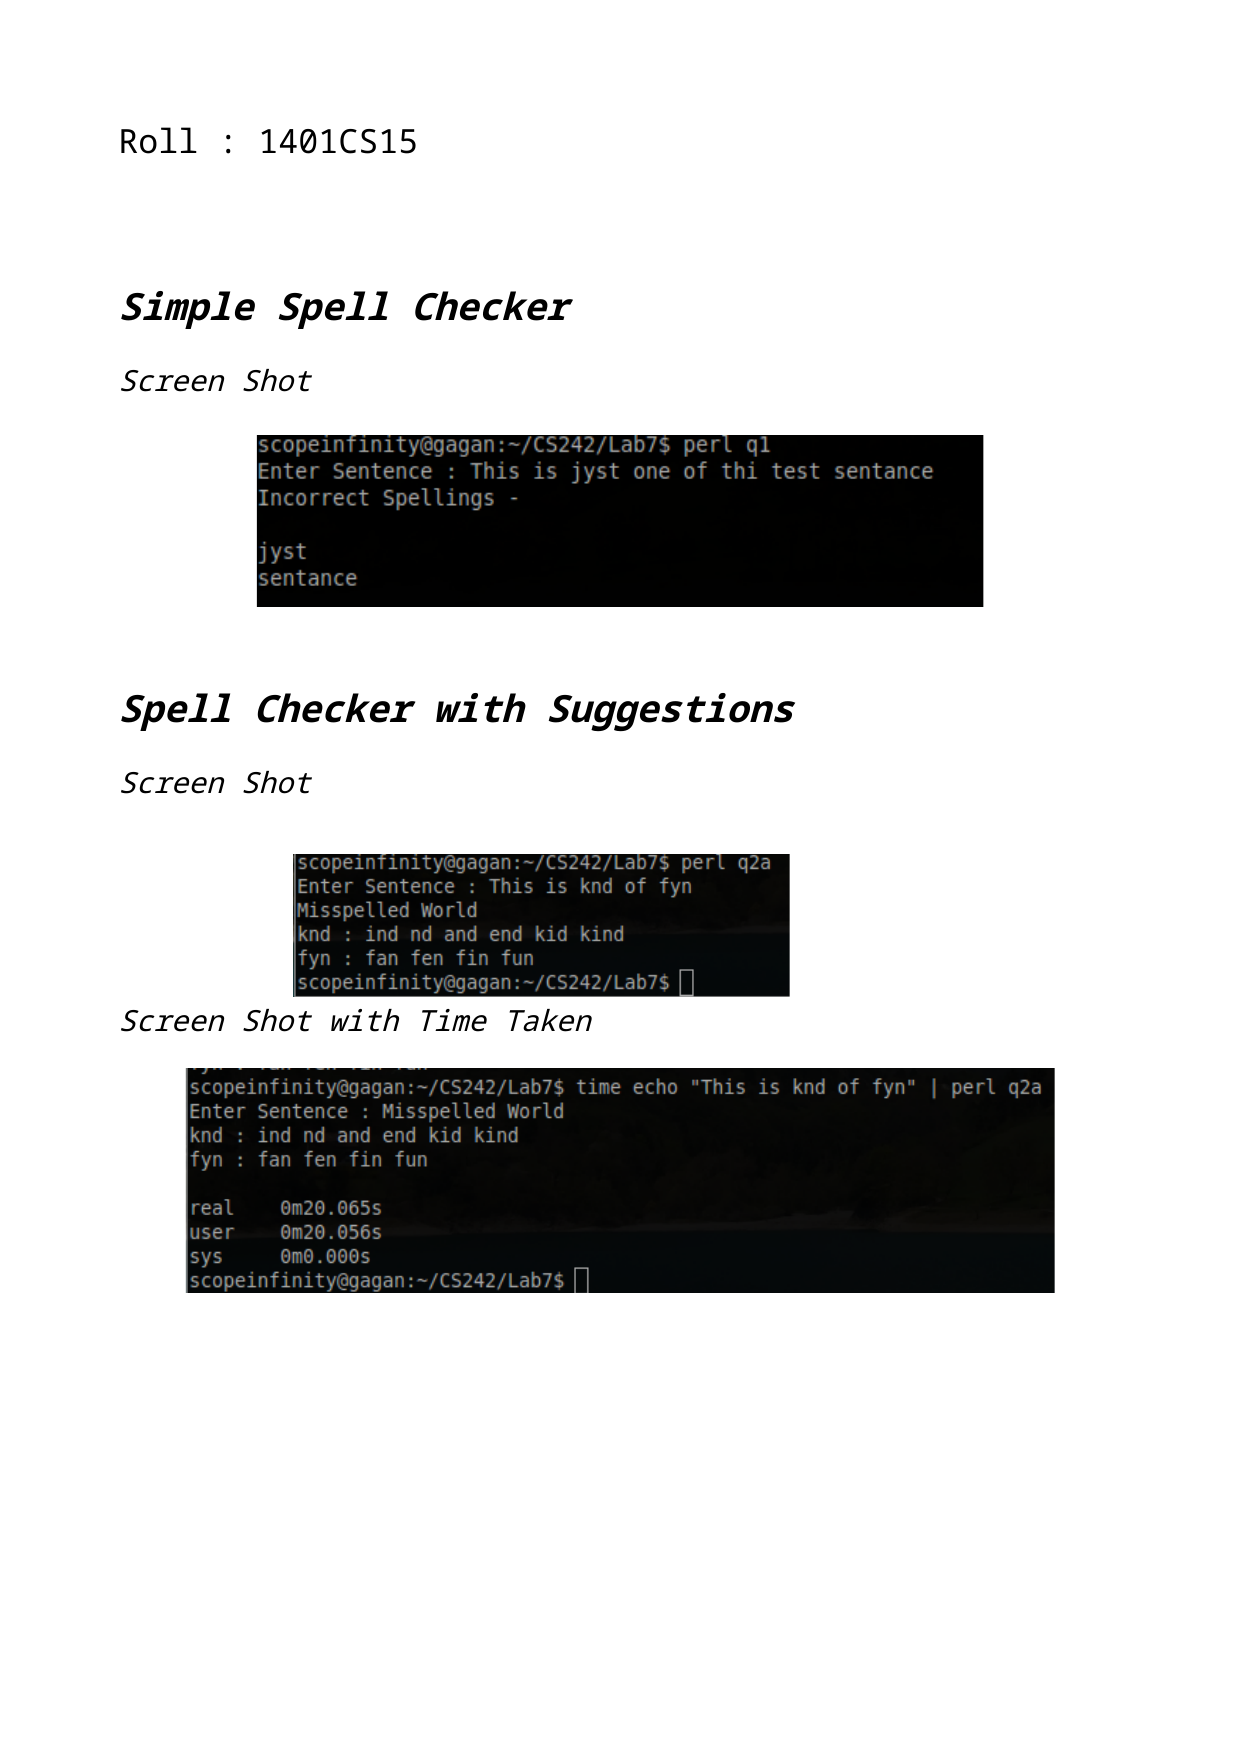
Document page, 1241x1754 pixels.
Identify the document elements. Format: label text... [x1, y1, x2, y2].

text Screen Shot [118, 762, 1122, 802]
text Roll : 1401CS15 [118, 118, 1122, 163]
text Simple Spell Checker [118, 280, 1122, 331]
text Spell Checker with Suggestions [118, 683, 1122, 734]
text Screen Shot with Time Taken [118, 1000, 1122, 1040]
picture [256, 435, 984, 607]
text Screen Shot [118, 360, 1122, 399]
